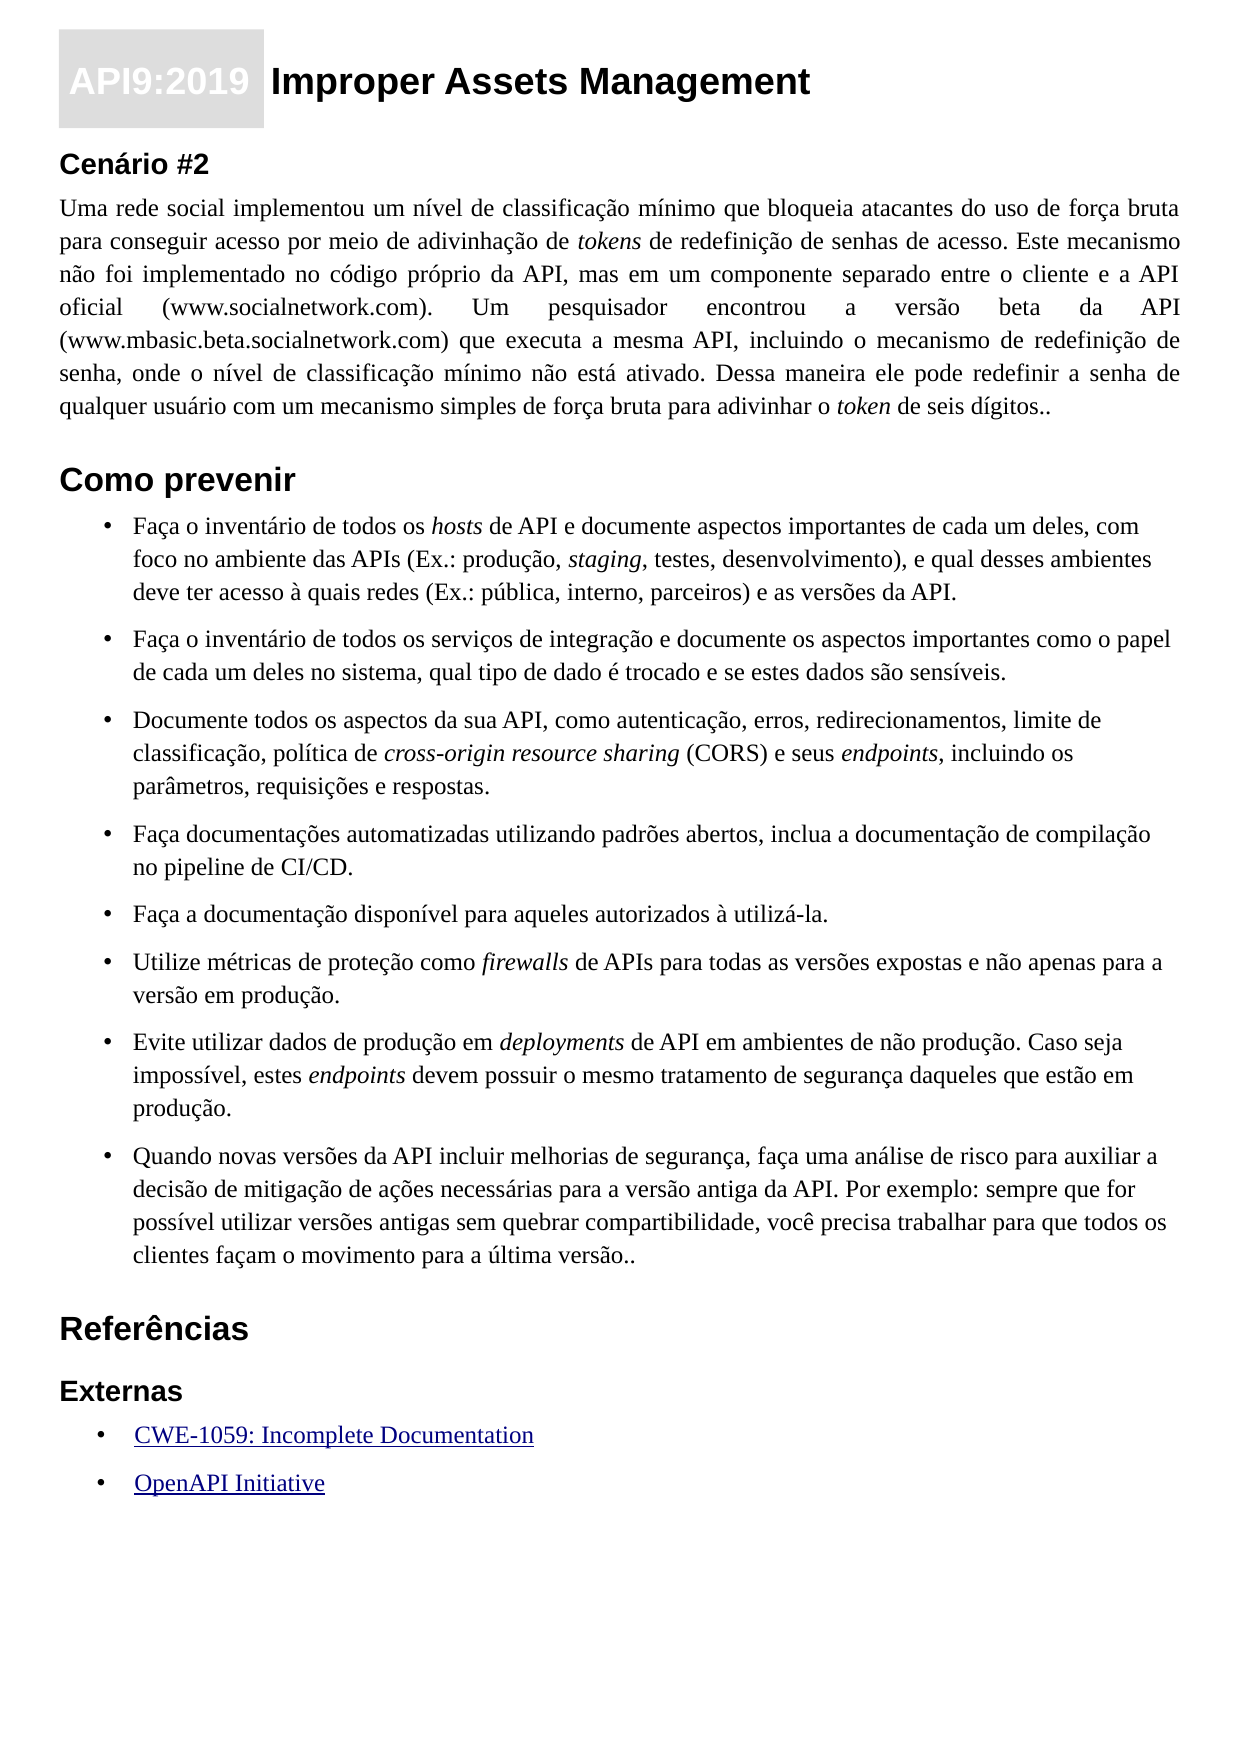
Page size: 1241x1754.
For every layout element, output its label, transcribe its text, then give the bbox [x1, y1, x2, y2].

subtitle Como prevenir [59, 459, 1181, 498]
list Documente todos os aspectos da sua API, como autenticação, erros, redirecionamentos, limite de classificação, política de cross-origin resource sharing (CORS) e seus endpoints, incluindo os parâmetros, requisições e respostas. [103, 705, 1181, 800]
list Evite utilizar dados de produção em deployments de API em ambientes de não produção. Caso seja impossível, estes endpoints devem possuir o mesmo tratamento de segurança daqueles que estão em produção. [103, 1027, 1181, 1122]
list Faça o inventário de todos os hosts de API e documente aspectos importantes de cada um deles, com foco no ambiente das APIs (Ex.: produção, staging, testes, desenvolvimento), e qual desses ambientes deve ter acesso à quais redes (Ex.: pública, interno, parceiros) e as versões da API. [103, 511, 1181, 606]
list Faça o inventário de todos os serviços de integração e documente os aspectos importantes como o papel de cada um deles no sistema, qual tipo de dado é trocado e se estes dados são sensíveis. [103, 624, 1181, 686]
subtitle Referências [59, 1309, 1181, 1347]
list CWE-1059: Incomplete Documentation [97, 1421, 1181, 1449]
text Uma rede social implementou um nível de classificação mínimo que bloqueia atacantes do uso de força bruta para conseguir acesso por meio de adivinhação de tokens de redefinição de senhas de acesso. Este mecanismo não foi implementado no código próprio da API, mas em um componente separado entre o cliente e a API oficial (www.socialnetwork.com). Um pesquisador encontrou a versão beta da API (www.mbasic.beta.socialnetwork.com) que executa a mesma API, incluindo o mecanismo de redefinição de senha, onde o nível de classificação mínimo não está ativado. Dessa maneira ele pode redefinir a senha de qualquer usuário com um mecanismo simples de força bruta para adivinhar o token de seis dígitos.. [59, 193, 1181, 420]
subtitle Cenário #2 [59, 147, 1181, 181]
list Quando novas versões da API incluir melhorias de segurança, faça uma análise de risco para auxiliar a decisão de mitigação de ações necessárias para a versão antiga da API. Por exemplo: sempre que for possível utilizar versões antigas sem quebrar compartibilidade, você precisa trabalhar para que todos os clientes façam o movimento para a última versão.. [103, 1141, 1181, 1269]
list Faça documentações automatizadas utilizando padrões abertos, inclua a documentação de compilação no pipeline de CI/CD. [103, 819, 1181, 880]
list Utilize métricas de proteção como firewalls de APIs para todas as versões expostas e não apenas para a versão em produção. [103, 947, 1181, 1009]
subtitle Externas [59, 1374, 1181, 1408]
list Faça a documentação disponível para aqueles autorizados à utilizá-la. [103, 899, 1181, 928]
list OpenAPI Initiative [97, 1468, 1181, 1497]
